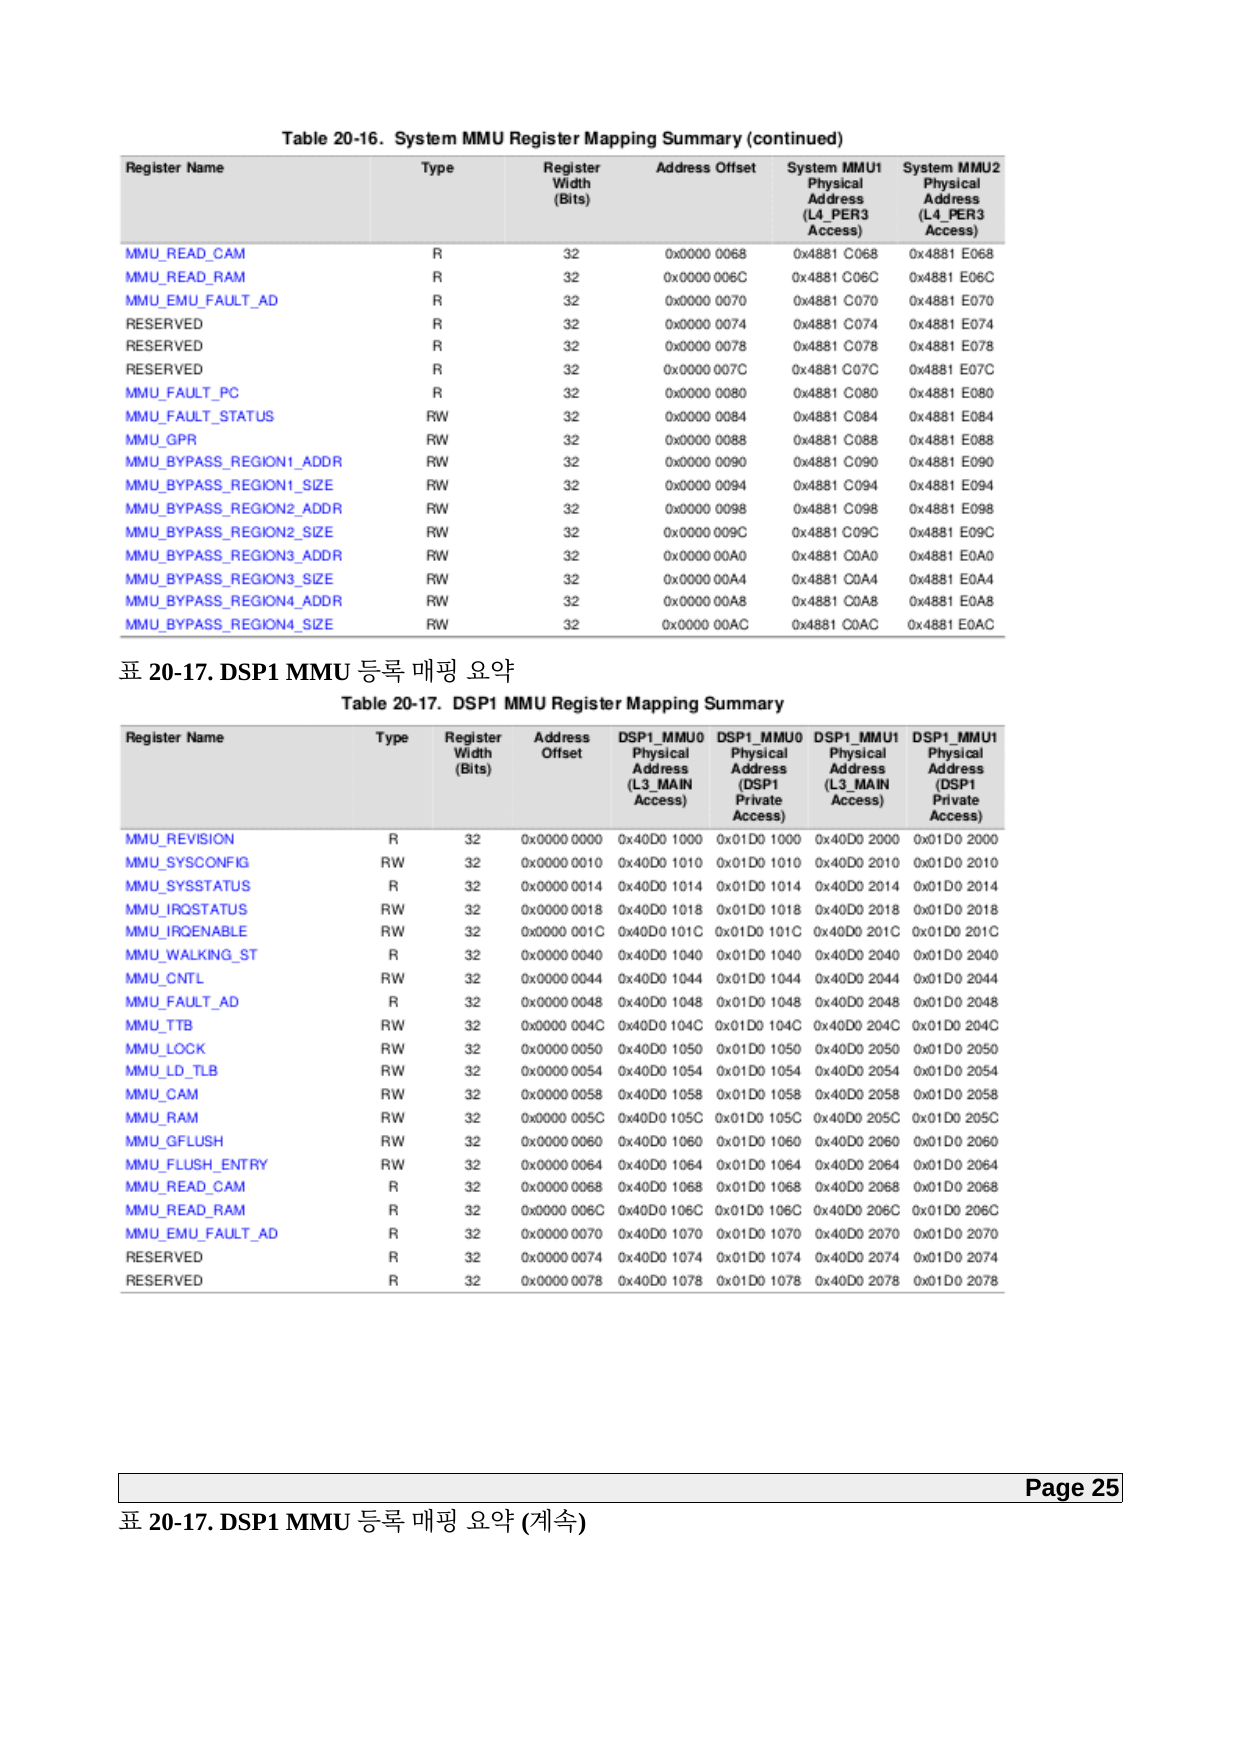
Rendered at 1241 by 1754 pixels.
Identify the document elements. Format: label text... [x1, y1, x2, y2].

text 표 20-17. DSP1 MMU 등록 매핑 요약 [118, 652, 1122, 688]
table_header Page 25 [119, 1474, 1122, 1502]
text 표 20-17. DSP1 MMU 등록 매핑 요약 (계속) [118, 1503, 1122, 1538]
